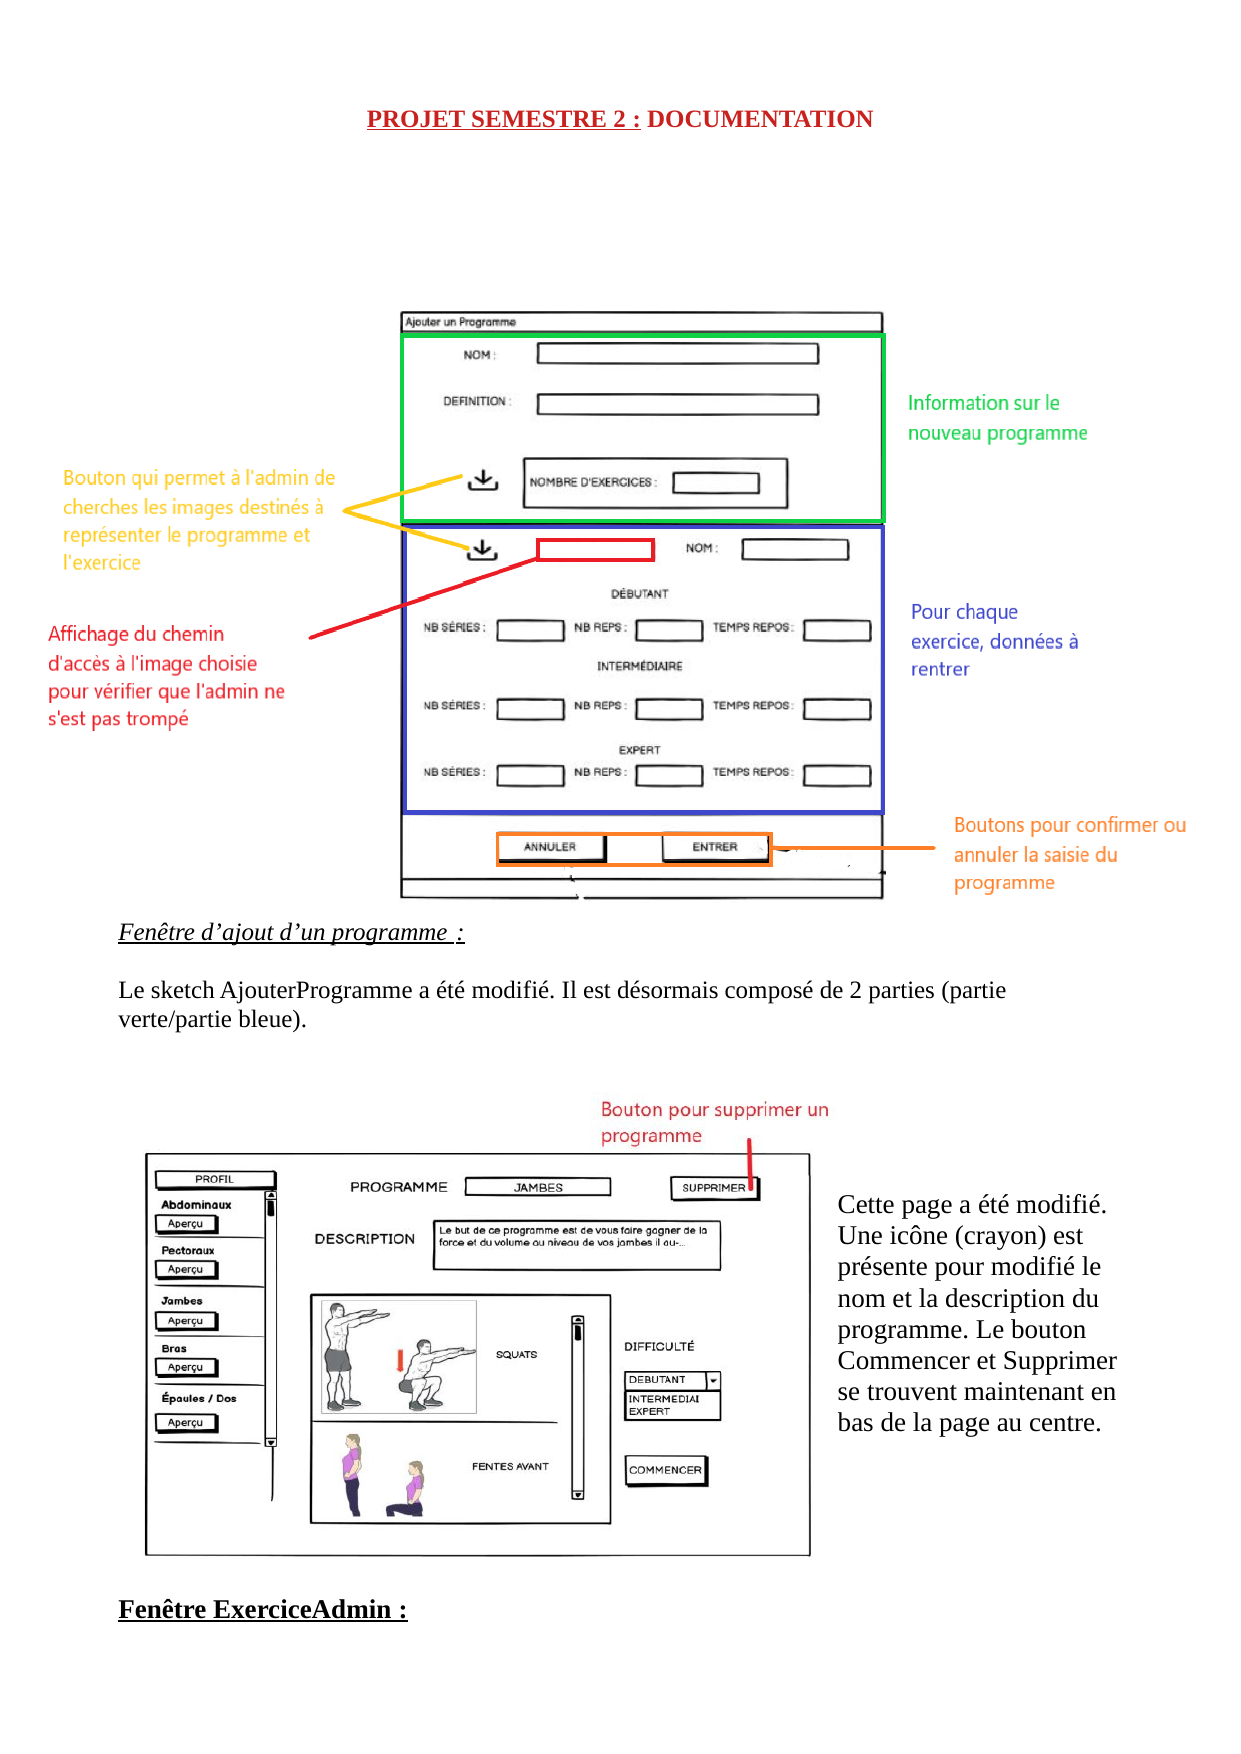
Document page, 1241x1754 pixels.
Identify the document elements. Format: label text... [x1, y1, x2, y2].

text Fenêtre d’ajout d’un programme : [118, 918, 1122, 946]
picture [32, 294, 1206, 918]
text Cette page a été modifié. Une icône (crayon) est présente pour modifié le nom et la description du programme. Le bouton Commencer et Supprimer se trouvent maintenant en bas de la page au centre. [838, 1188, 1122, 1437]
text Le sketch AjouterProgramme a été modifié. Il est désormais composé de 2 parties (partie verte/partie bleue). [118, 975, 1122, 1032]
text [118, 276, 1122, 294]
picture [115, 1092, 838, 1592]
text Fenêtre ExerciceAdmin : [118, 1593, 1122, 1624]
